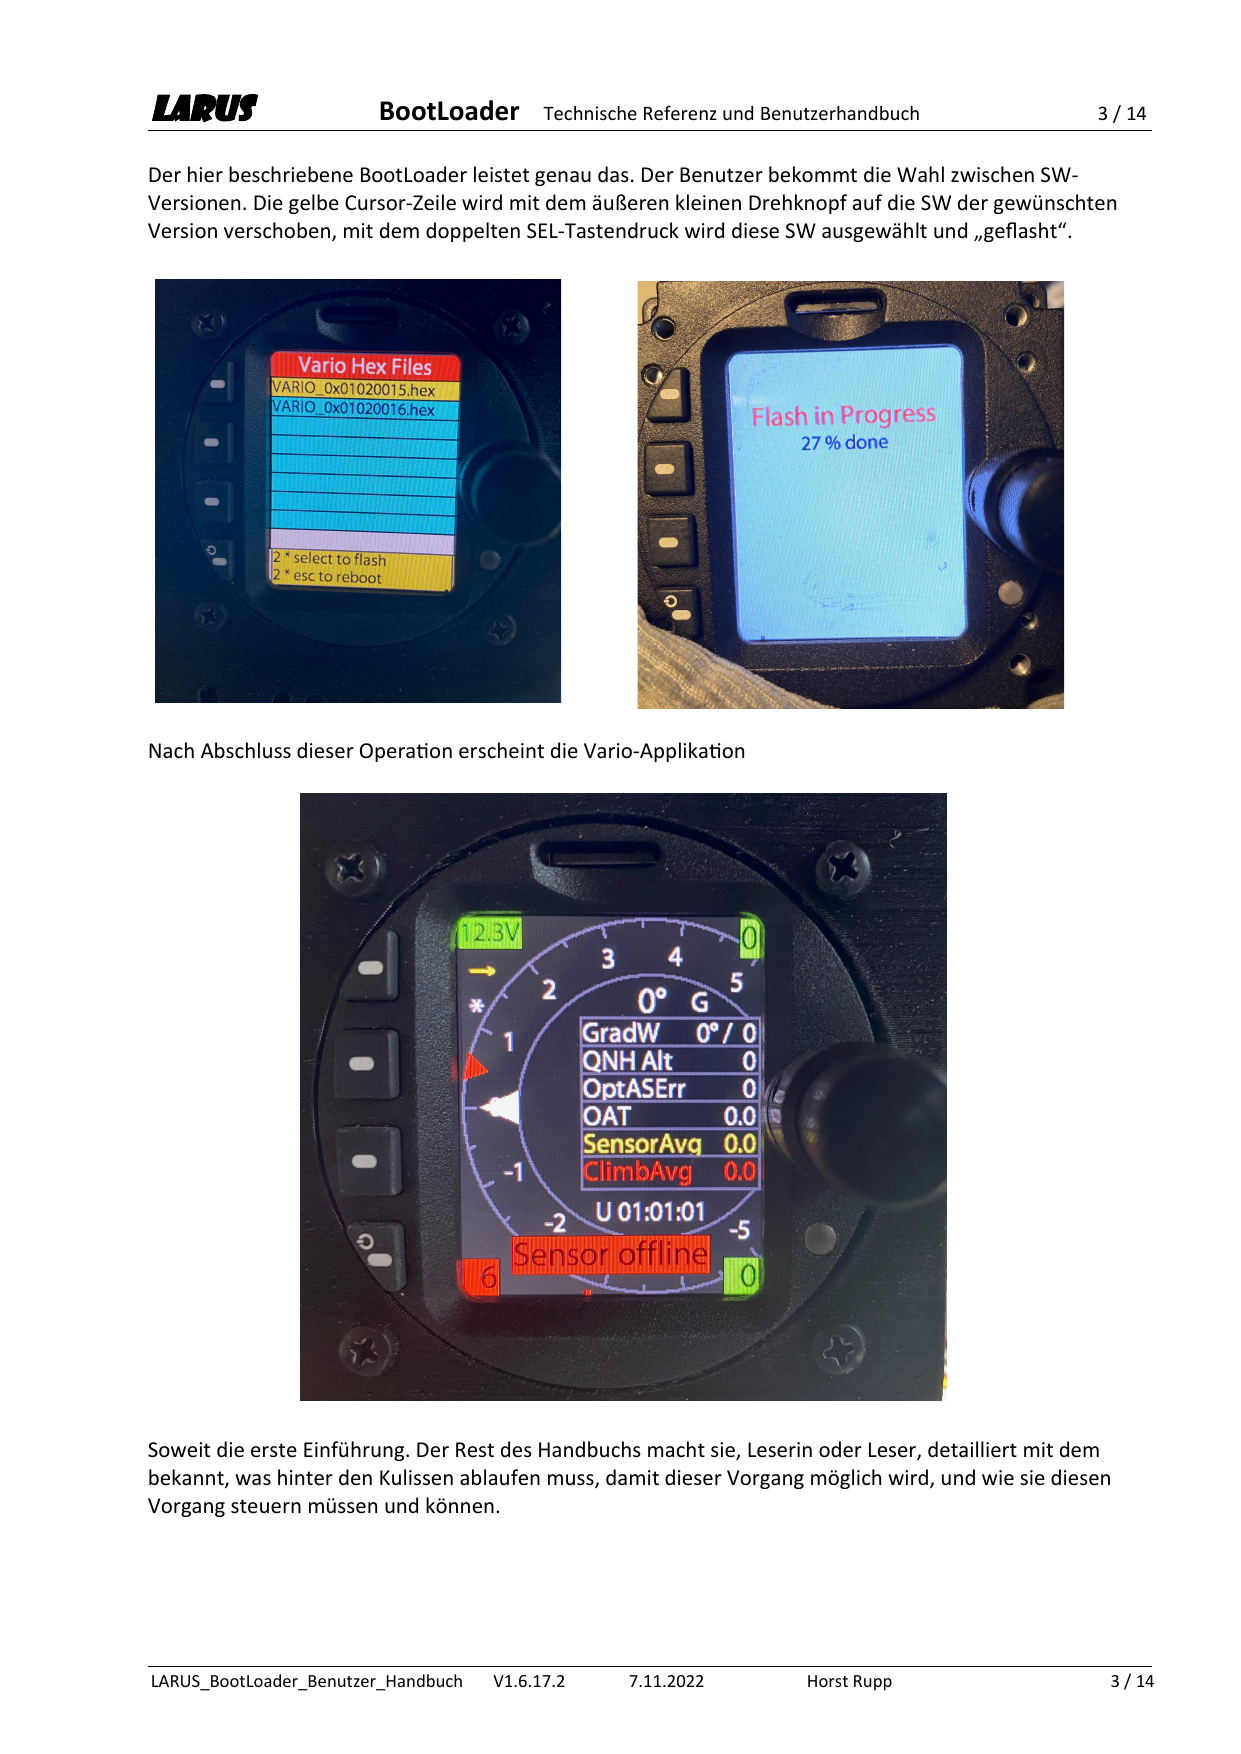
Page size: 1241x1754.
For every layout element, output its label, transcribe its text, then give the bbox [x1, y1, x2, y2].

text Nach Abschluss dieser Operation erscheint die Vario-Applikation [148, 736, 1152, 764]
picture [637, 281, 1065, 709]
picture [300, 793, 947, 1401]
picture [155, 279, 562, 703]
text Der hier beschriebene BootLoader leistet genau das. Der Benutzer bekommt die Wahl zwischen SW-Versionen. Die gelbe Cursor-Zeile wird mit dem äußeren kleinen Drehknopf auf die SW der gewünschten Version verschoben, mit dem doppelten SEL-Tastendruck wird diese SW ausgewählt und „geflasht“. [148, 160, 1152, 244]
text Soweit die erste Einführung. Der Rest des Handbuchs macht sie, Leserin oder Leser, detailliert mit dem bekannt, was hinter den Kulissen ablaufen muss, damit dieser Vorgang möglich wird, und wie sie diesen Vorgang steuern müssen und können. [148, 1435, 1152, 1519]
